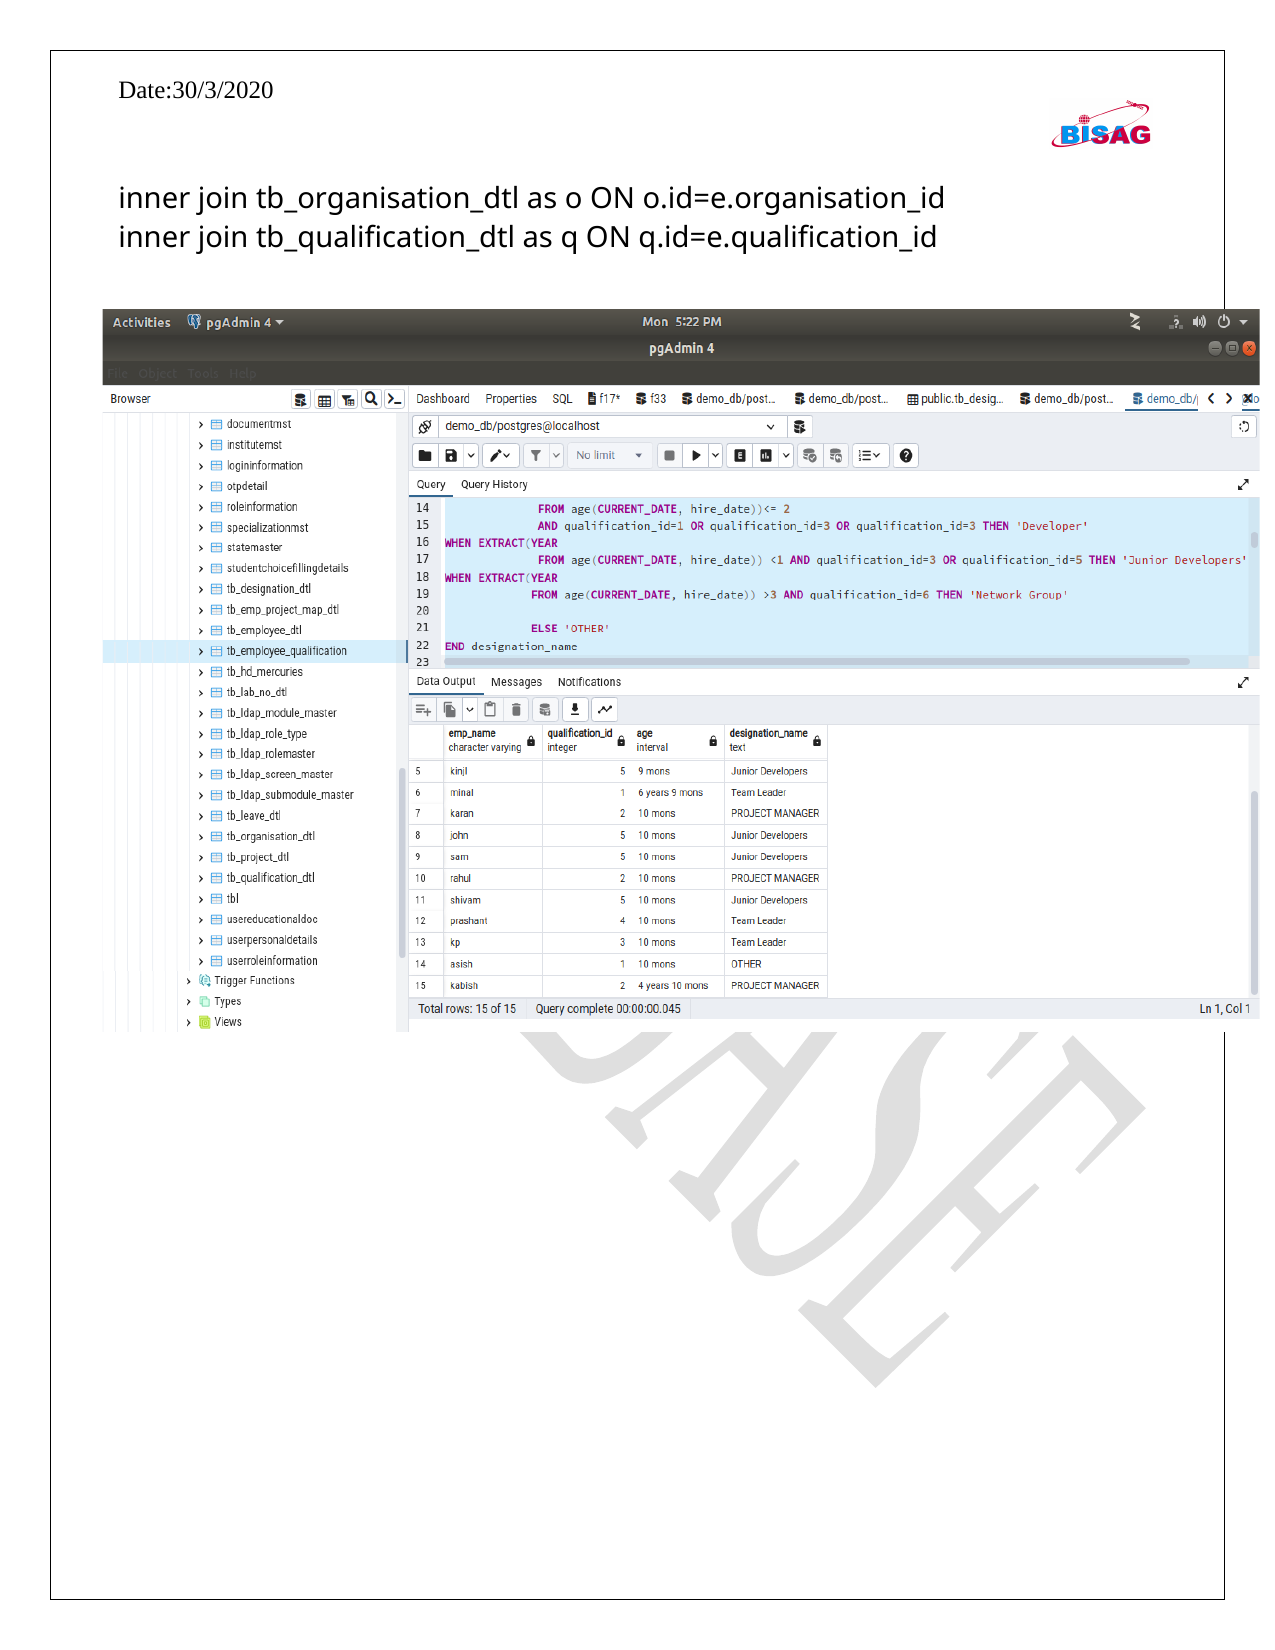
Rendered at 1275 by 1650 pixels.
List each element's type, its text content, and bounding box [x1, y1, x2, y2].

text inner join tb_organisation_dtl as o ON o.id=e.organisation_id [118, 177, 1157, 217]
picture [1048, 98, 1154, 149]
text inner join tb_qualification_dtl as q ON q.id=e.qualification_id [118, 217, 1157, 256]
picture [102, 309, 1260, 1032]
